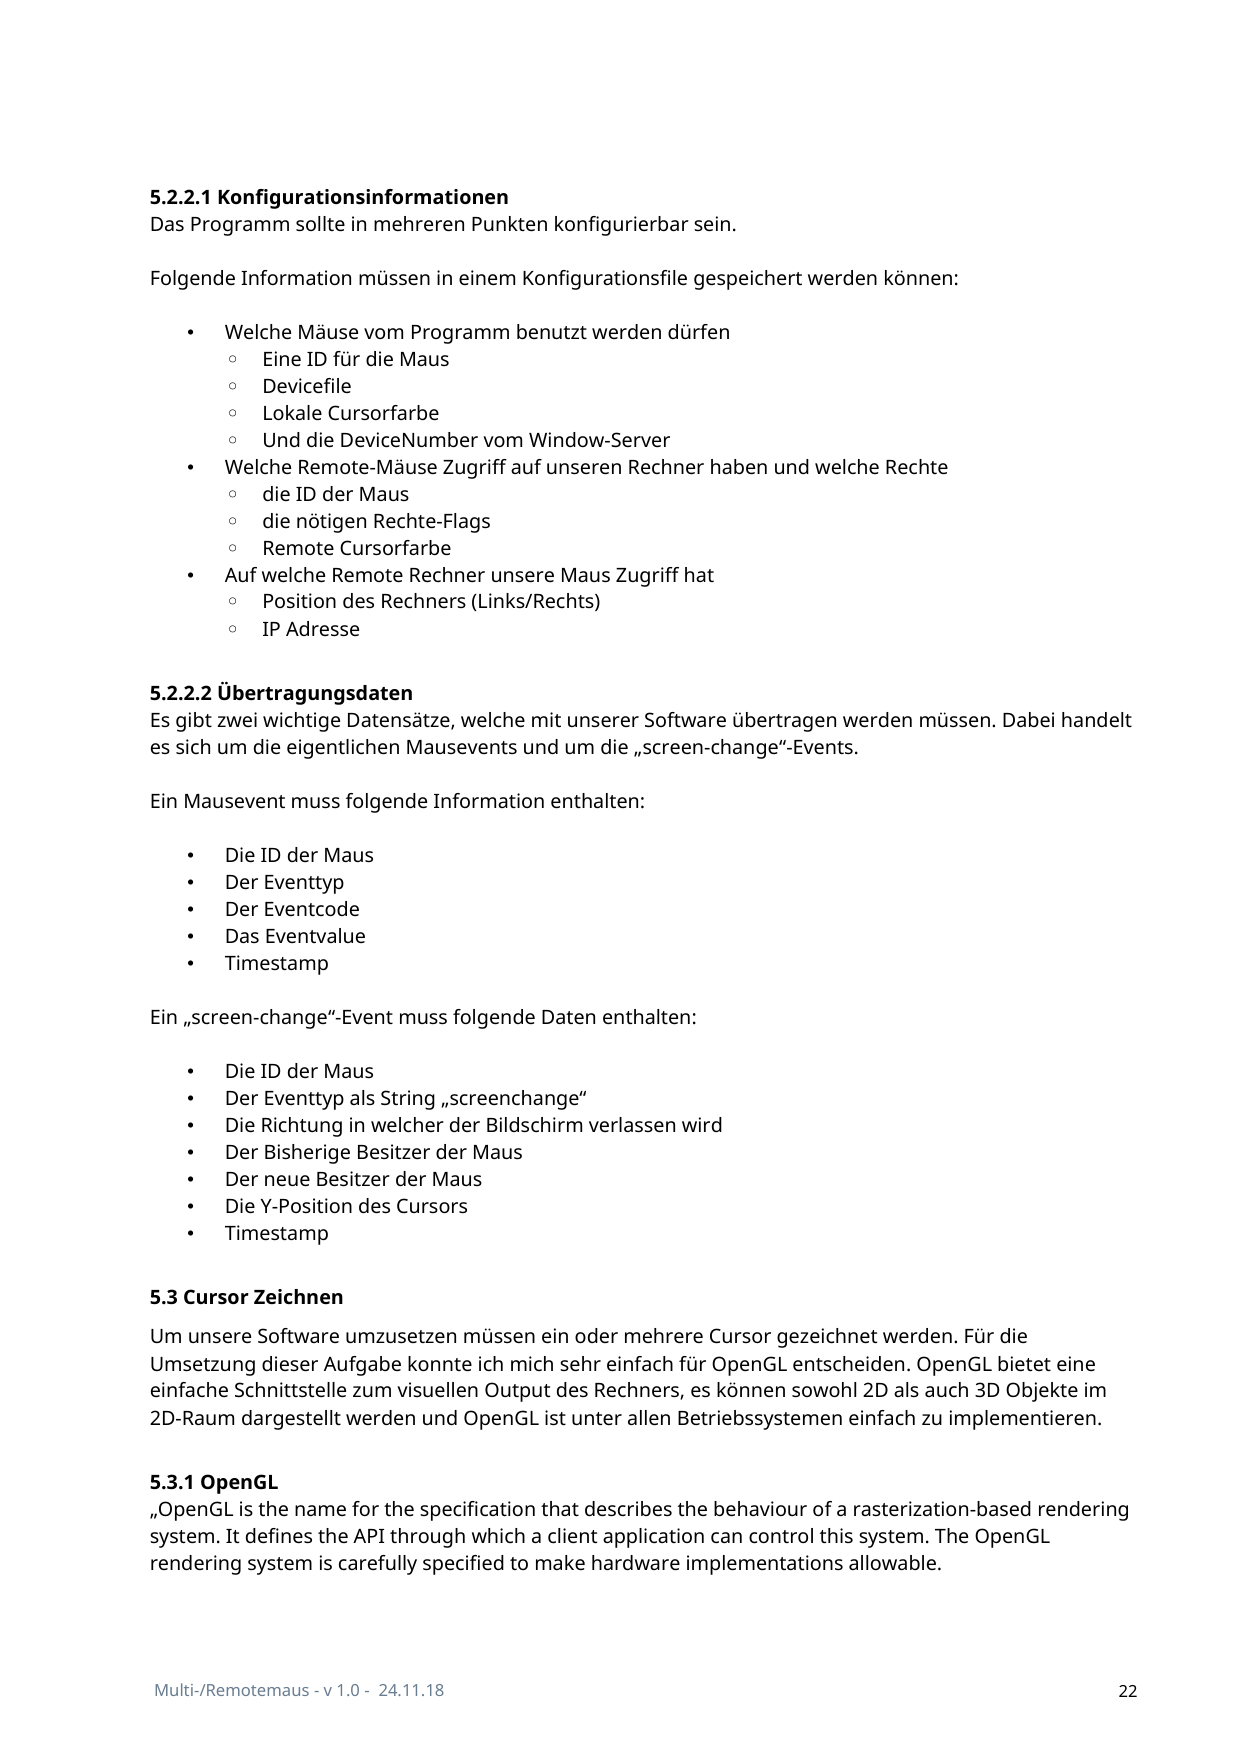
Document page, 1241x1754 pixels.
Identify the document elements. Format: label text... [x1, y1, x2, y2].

subtitle Übertragungsdaten [149, 679, 1136, 706]
list Der Eventtyp [187, 868, 1136, 895]
list Position des Rechners (Links/Rechts) [224, 588, 1136, 615]
list Remote Cursorfarbe [224, 534, 1136, 561]
text Es gibt zwei wichtige Datensätze, welche mit unserer Software übertragen werden müssen. Dabei handelt es sich um die eigentlichen Mausevents und um die „screen-change“-Events. [149, 706, 1136, 760]
subtitle OpenGL [149, 1468, 1136, 1495]
text Folgende Information müssen in einem Konfigurationsfile gespeichert werden können: [149, 264, 1136, 291]
list die ID der Maus [224, 480, 1136, 507]
list Welche Remote-Mäuse Zugriff auf unseren Rechner haben und welche Rechte [187, 453, 1136, 480]
list Der neue Besitzer der Maus [187, 1165, 1136, 1192]
list Der Eventtyp als String „screenchange“ [187, 1084, 1136, 1111]
list Devicefile [224, 372, 1136, 399]
list Der Bisherige Besitzer der Maus [187, 1138, 1136, 1165]
list Timestamp [187, 1219, 1136, 1246]
text Um unsere Software umzusetzen müssen ein oder mehrere Cursor gezeichnet werden. Für die Umsetzung dieser Aufgabe konnte ich mich sehr einfach für OpenGL entscheiden. OpenGL bietet eine einfache Schnittstelle zum visuellen Output des Rechners, es können sowohl 2D als auch 3D Objekte im 2D-Raum dargestellt werden und OpenGL ist unter allen Betriebssystemen einfach zu implementieren. [149, 1323, 1136, 1431]
list Timestamp [187, 949, 1136, 976]
list Die ID der Maus [187, 841, 1136, 868]
list Welche Mäuse vom Programm benutzt werden dürfen [187, 318, 1136, 345]
list Der Eventcode [187, 895, 1136, 922]
subtitle Cursor Zeichnen [149, 1283, 1136, 1310]
list Eine ID für die Maus [224, 345, 1136, 372]
list Lokale Cursorfarbe [224, 399, 1136, 426]
list Die Richtung in welcher der Bildschirm verlassen wird [187, 1111, 1136, 1138]
list Auf welche Remote Rechner unsere Maus Zugriff hat [187, 561, 1136, 588]
list die nötigen Rechte-Flags [224, 507, 1136, 534]
list Das Eventvalue [187, 922, 1136, 949]
list IP Adresse [224, 615, 1136, 642]
text Ein Mausevent muss folgende Information enthalten: [149, 787, 1136, 814]
list Und die DeviceNumber vom Window-Server [224, 426, 1136, 453]
text „OpenGL is the name for the specification that describes the behaviour of a rasterization-based rendering system. It defines the API through which a client application can control this system. The OpenGL rendering system is carefully specified to make hardware implementations allowable. [149, 1495, 1136, 1576]
list Die Y-Position des Cursors [187, 1192, 1136, 1219]
subtitle Konfigurationsinformationen [149, 183, 1136, 210]
text Ein „screen-change“-Event muss folgende Daten enthalten: [149, 1003, 1136, 1030]
text Das Programm sollte in mehreren Punkten konfigurierbar sein. [149, 210, 1136, 237]
list Die ID der Maus [187, 1057, 1136, 1084]
